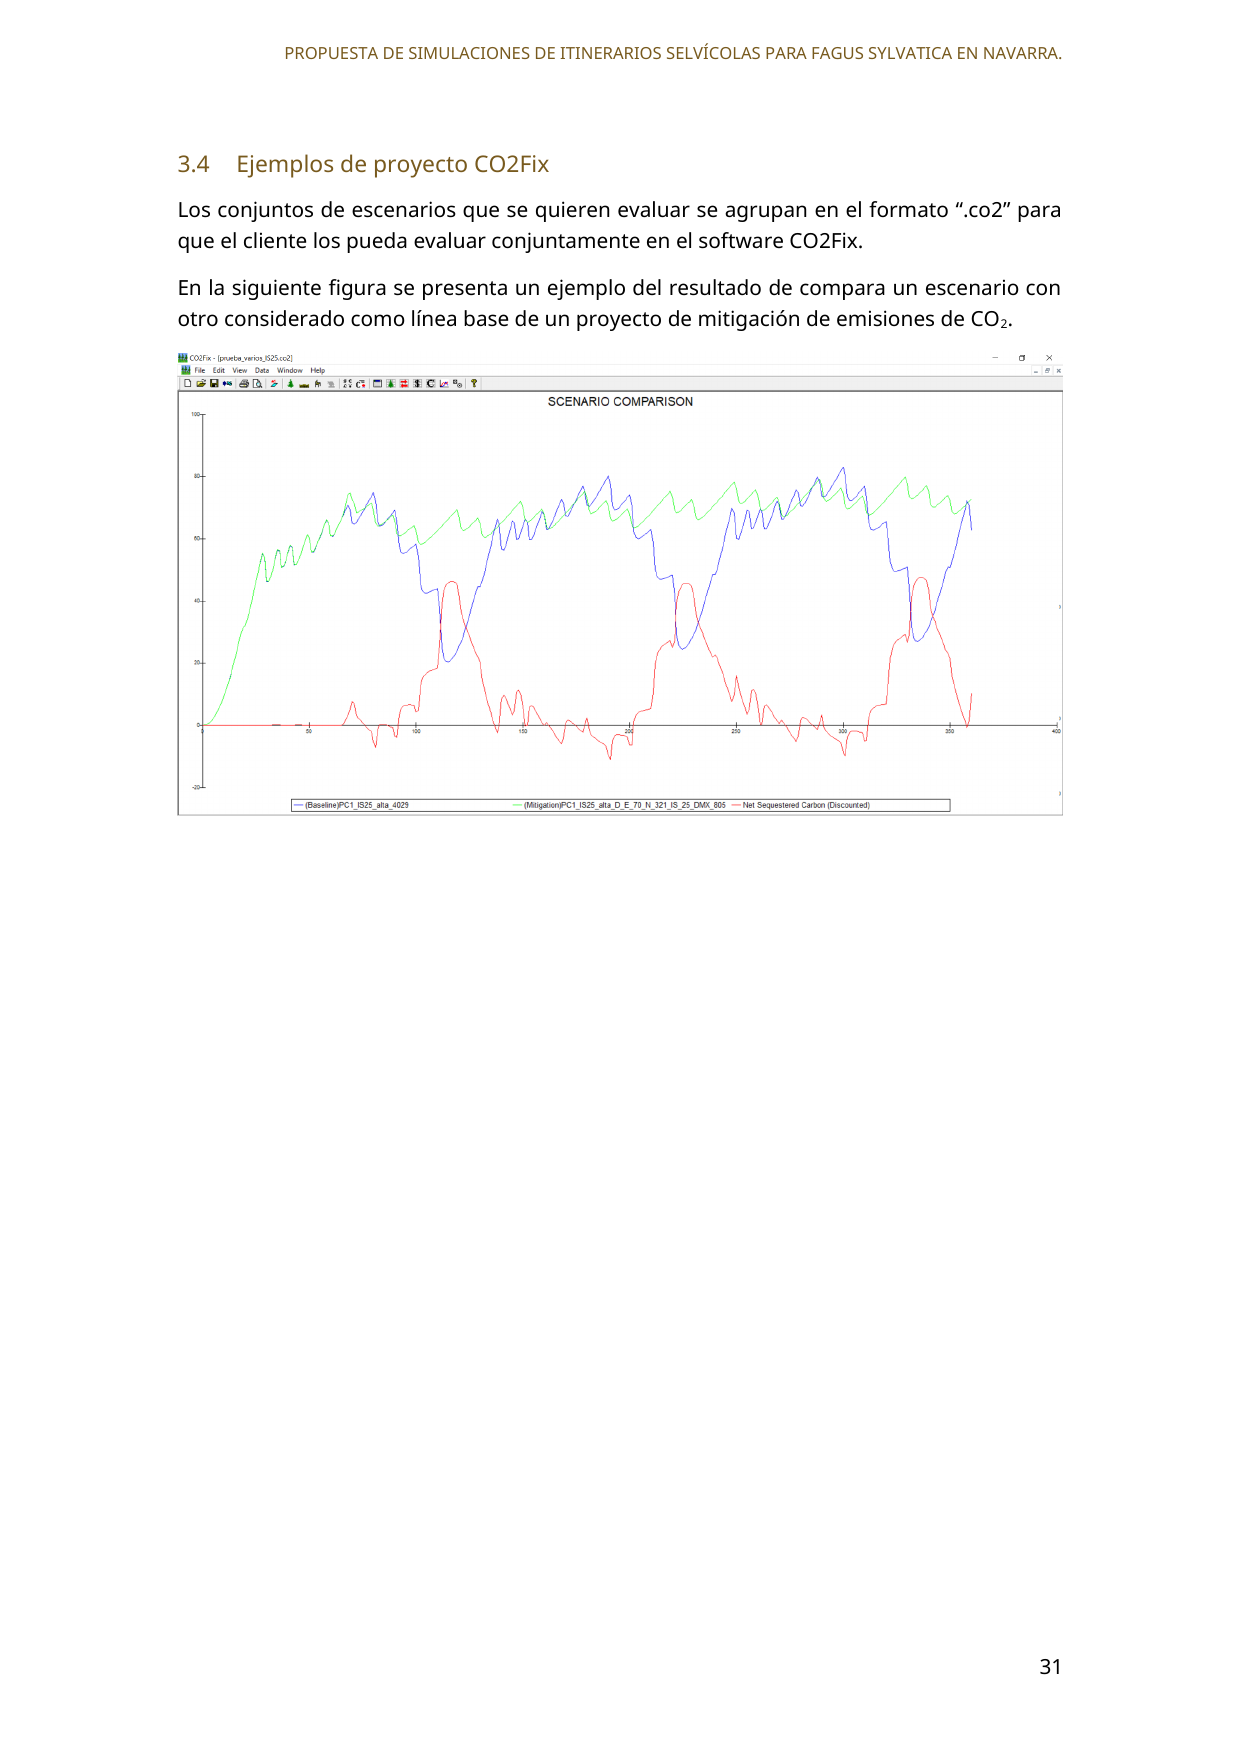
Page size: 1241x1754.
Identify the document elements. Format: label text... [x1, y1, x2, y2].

subtitle Ejemplos de proyecto CO2Fix [177, 148, 1063, 179]
picture [177, 351, 1063, 816]
text Los conjuntos de escenarios que se quieren evaluar se agrupan en el formato “.co2” para que el cliente los pueda evaluar conjuntamente en el software CO2Fix. [177, 196, 1063, 254]
text En la siguiente figura se presenta un ejemplo del resultado de compara un escenario con otro considerado como línea base de un proyecto de mitigación de emisiones de CO2. [177, 273, 1063, 332]
